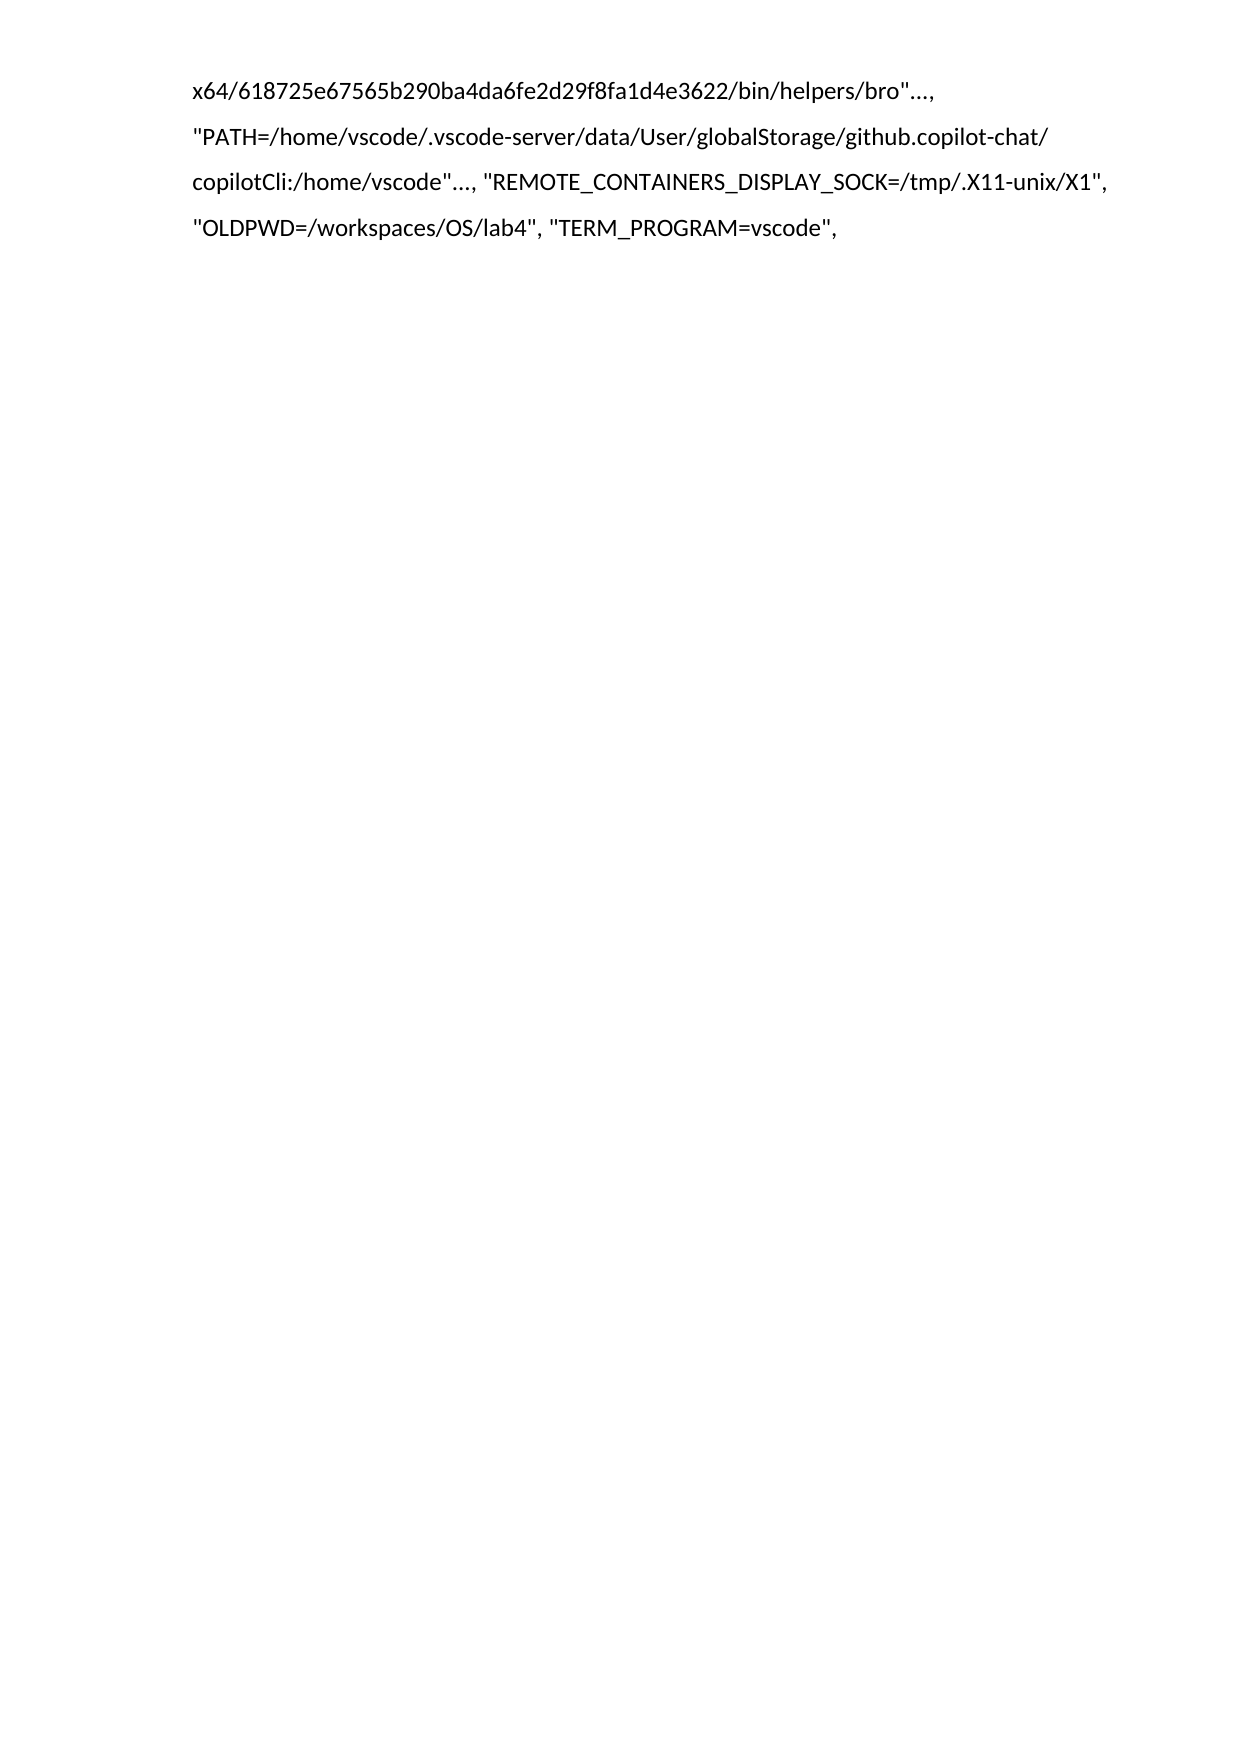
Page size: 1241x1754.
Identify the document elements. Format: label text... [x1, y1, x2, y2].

text x64/618725e67565b290ba4da6fe2d29f8fa1d4e3622/bin/helpers/bro"..., "PATH=/home/vscode/.vscode-server/data/User/globalStorage/github.copilot-chat/copilotCli:/home/vscode"..., "REMOTE_CONTAINERS_DISPLAY_SOCK=/tmp/.X11-unix/X1", "OLDPWD=/workspaces/OS/lab4", "TERM_PROGRAM=vscode", [192, 75, 1147, 243]
